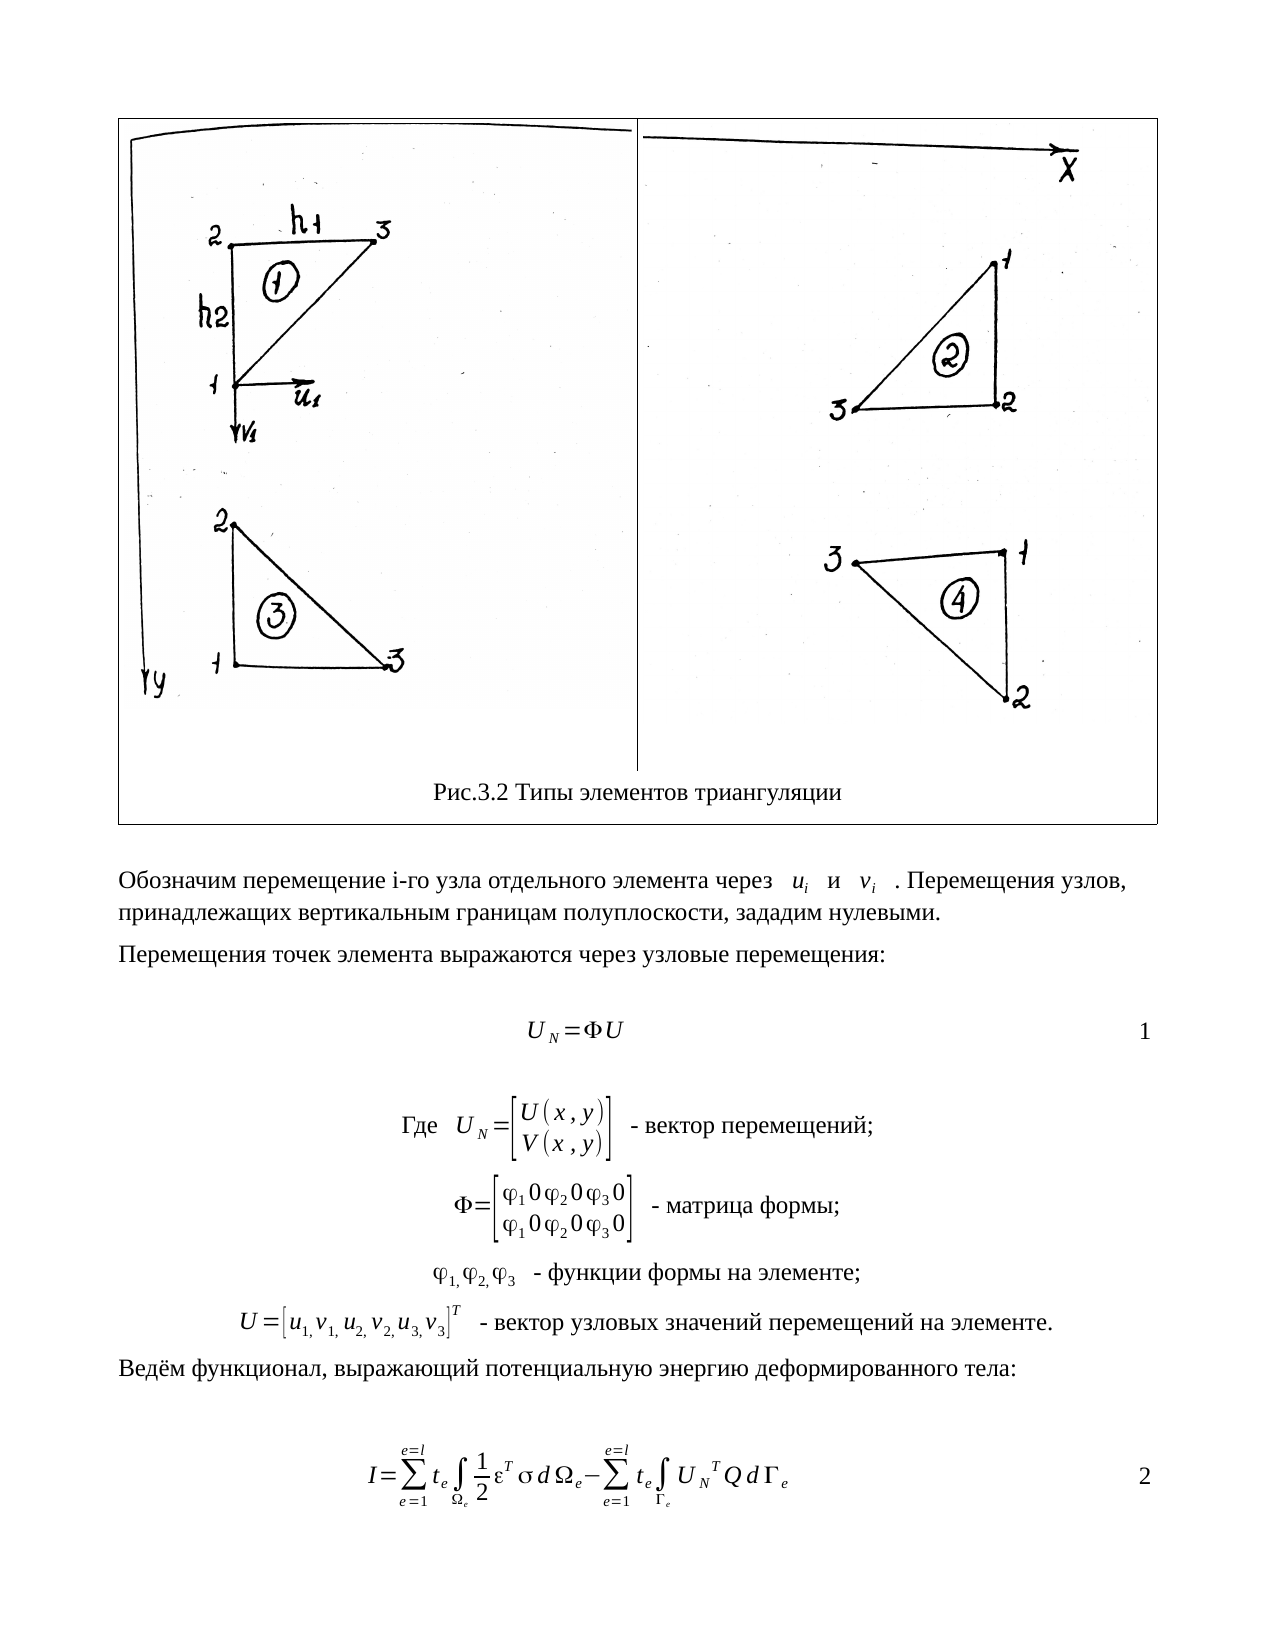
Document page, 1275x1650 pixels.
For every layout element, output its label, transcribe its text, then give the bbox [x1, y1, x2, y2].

text Перемещения точек элемента выражаются через узловые перемещения: [118, 939, 1157, 967]
table_cell Рис.3.2 Типы элементов триангуляции [119, 771, 1157, 823]
text - матрица формы; [118, 1174, 1157, 1244]
text Где- вектор перемещений; [118, 1094, 1157, 1161]
text Ведём функционал, выражающий потенциальную энергию деформированного тела: [118, 1353, 1157, 1382]
text - вектор узловых значений перемещений на элементе. [118, 1302, 1157, 1341]
picture [643, 123, 1152, 724]
table_header [118, 1009, 1041, 1065]
table_header [638, 119, 1157, 771]
picture [123, 123, 632, 709]
table_header 2 [1041, 1436, 1157, 1528]
table_header [119, 119, 637, 771]
table_header 1 [1041, 1009, 1157, 1065]
table_header [118, 1436, 1041, 1528]
text Обозначим перемещение i-го узла отдельного элемента черези. Перемещения узлов, принадлежащих вертикальным границам полуплоскости, зададим нулевыми. [118, 865, 1157, 926]
text - функции формы на элементе; [118, 1257, 1157, 1289]
